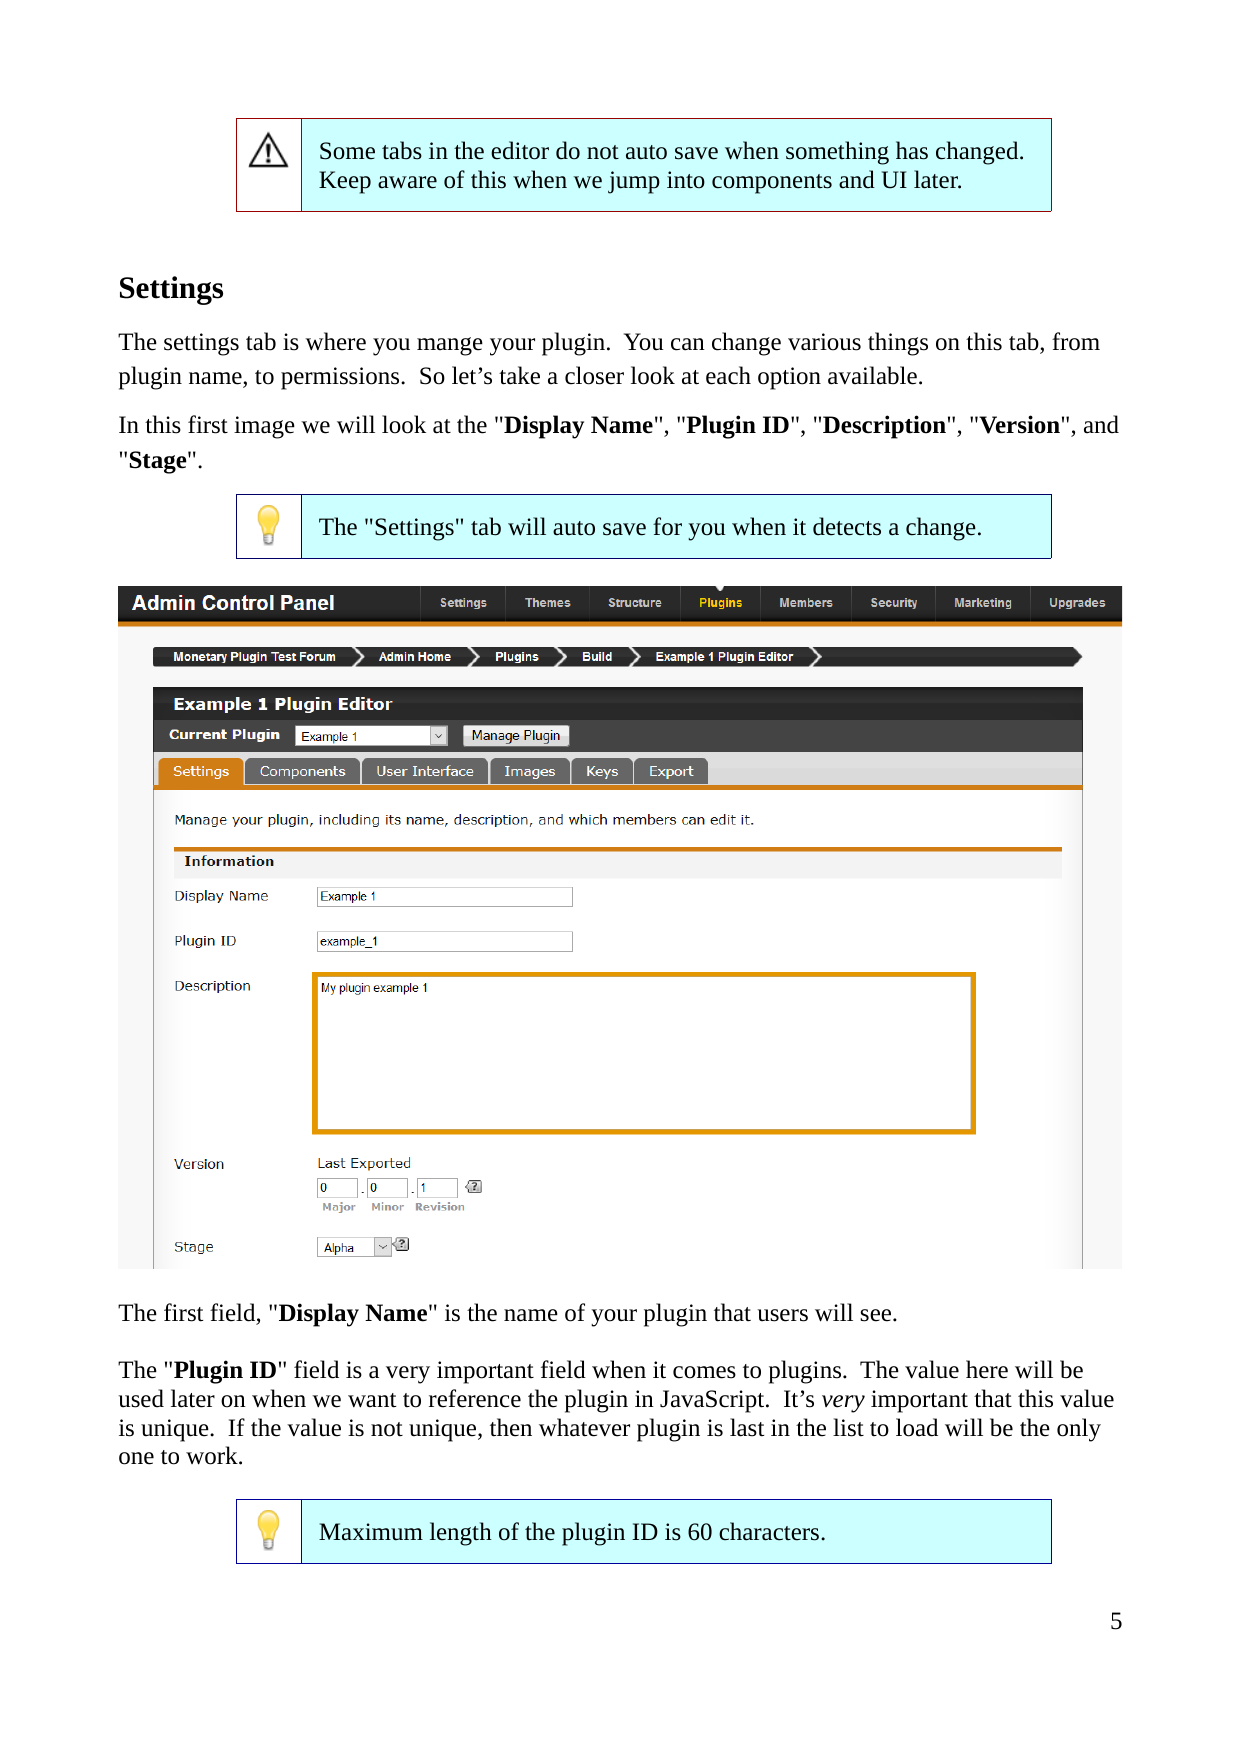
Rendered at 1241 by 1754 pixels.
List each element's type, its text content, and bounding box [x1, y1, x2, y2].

table_header Maximum length of the plugin ID is 60 characters. [302, 1500, 1051, 1563]
table_header The "Settings" tab will auto save for you when it detects a change. [302, 495, 1051, 558]
picture [248, 130, 289, 170]
text The "Plugin ID" field is a very important field when it comes to plugins. The value here will be used later on when we want to reference the plugin in JavaScript. It’s very important that this value is unique. If the value is not unique, then whatever plugin is last in the list to load will be the only one to work. [118, 1355, 1122, 1470]
table_header [237, 1500, 301, 1563]
picture [251, 505, 286, 546]
text Settings [118, 269, 1122, 305]
table_header Some tabs in the editor do not auto save when something has changed. Keep aware of this when we jump into components and UI later. [302, 119, 1051, 211]
text In this first image we will look at the "Display Name", "Plugin ID", "Description", "Version", and "Stage". [118, 410, 1122, 473]
table_header [237, 119, 301, 211]
text The settings tab is where you mange your plugin. You can change various things on this tab, from plugin name, to permissions. So let’s take a closer look at each option available. [118, 327, 1122, 390]
picture [118, 586, 1123, 1269]
picture [251, 1510, 286, 1551]
table_header [237, 495, 301, 558]
text The first field, "Display Name" is the name of your plugin that users will see. [118, 1298, 1122, 1326]
